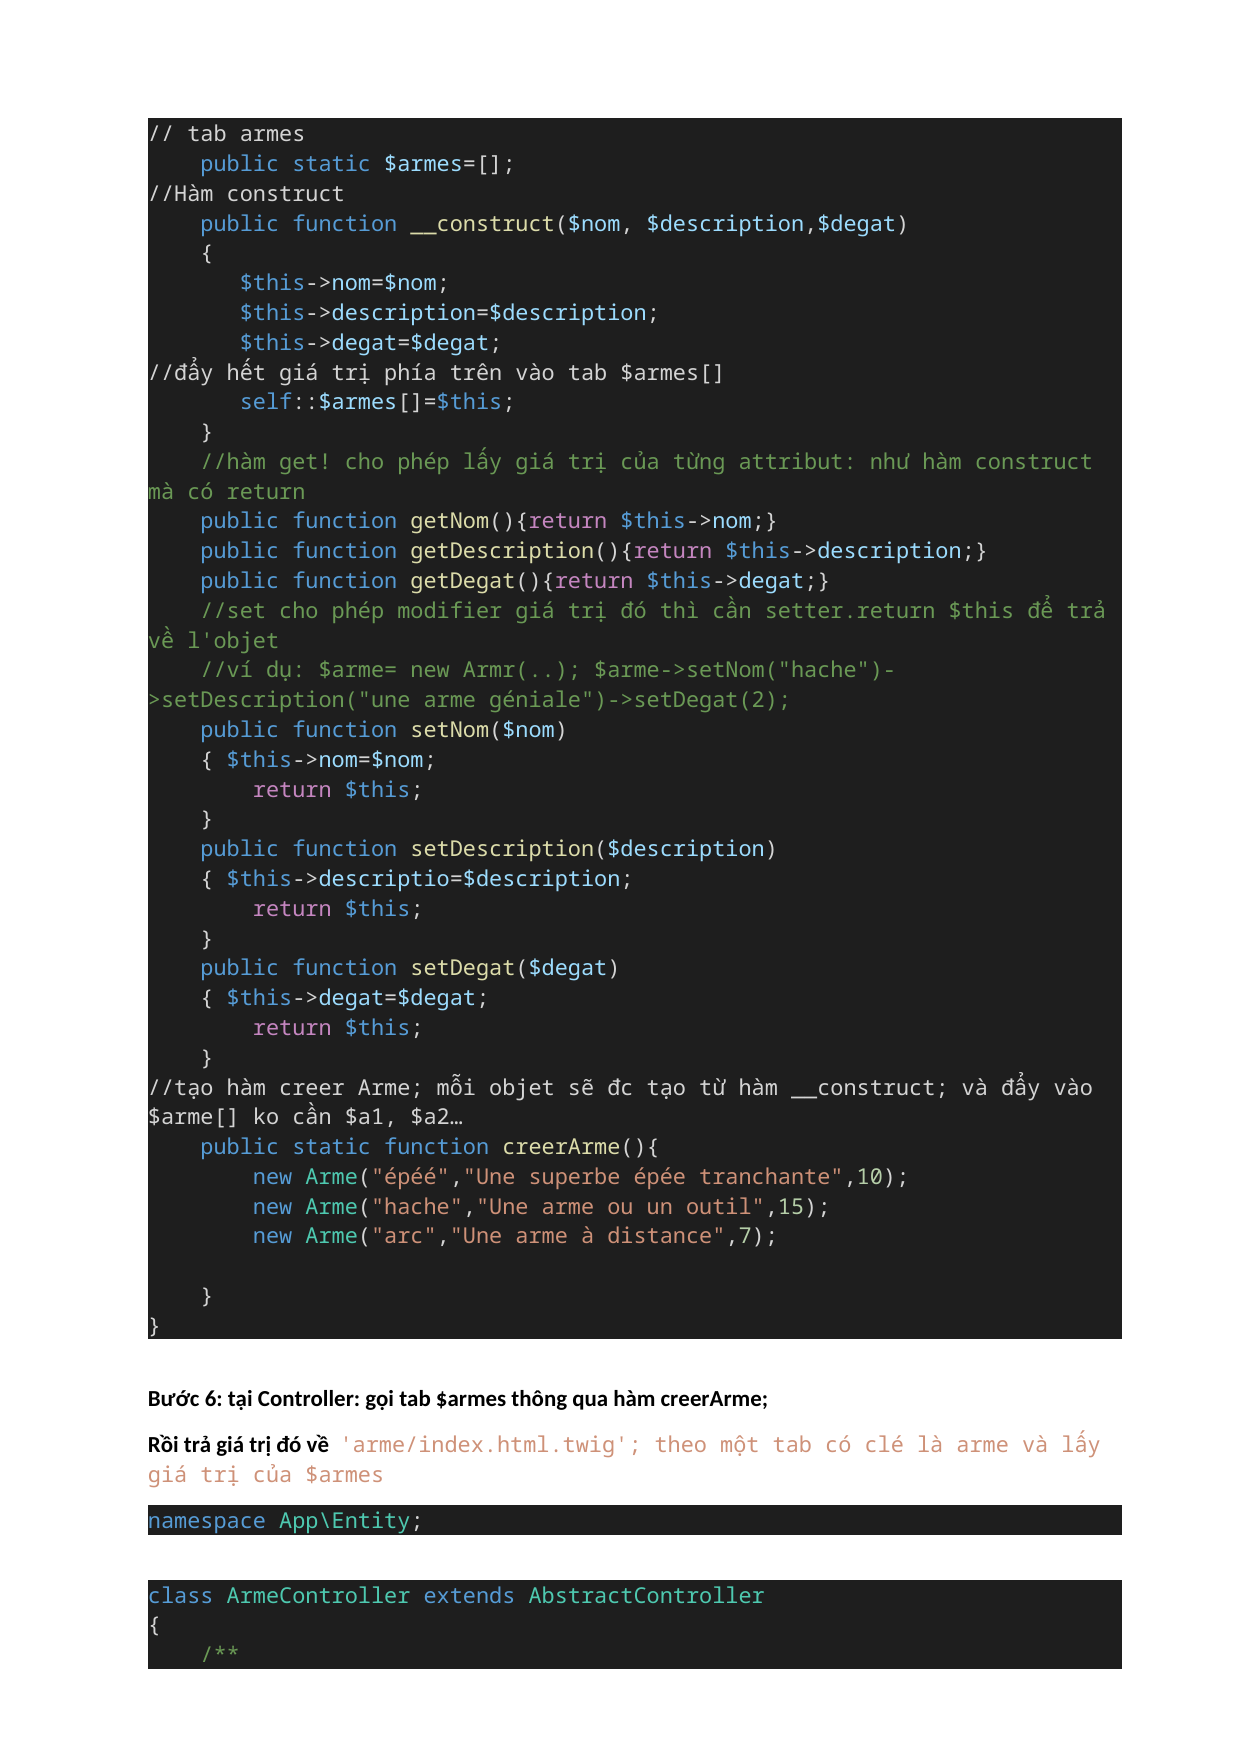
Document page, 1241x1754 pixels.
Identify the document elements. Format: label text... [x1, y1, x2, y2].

text } [148, 416, 1122, 446]
text /** [148, 1639, 1122, 1669]
text { [148, 1609, 1122, 1639]
text //ví dụ: $arme= new Armr(..); $arme->setNom("hache")->setDescription("une arme géniale")->setDegat(2); [148, 654, 1122, 714]
text return $this; [148, 893, 1122, 922]
text { $this->nom=$nom; [148, 744, 1122, 773]
text { [148, 237, 1122, 267]
text } [148, 922, 1122, 952]
text new Arme("hache","Une arme ou un outil",15); [148, 1191, 1122, 1220]
text return $this; [148, 1012, 1122, 1042]
text namespace App\Entity; [148, 1505, 1122, 1535]
text new Arme("épéé","Une superbe épée tranchante",10); [148, 1161, 1122, 1191]
text //đẩy hết giá trị phía trên vào tab $armes[] [148, 356, 1122, 386]
text //set cho phép modifier giá trị đó thì cần setter.return $this để trả về l'objet [148, 595, 1122, 654]
text new Arme("arc","Une arme à distance",7); [148, 1220, 1122, 1250]
text public static $armes=[]; [148, 148, 1122, 178]
text public function setDescription($description) [148, 833, 1122, 863]
text public function getDegat(){return $this->degat;} [148, 565, 1122, 595]
text public function setNom($nom) [148, 714, 1122, 744]
text // tab armes [148, 118, 1122, 148]
text public function setDegat($degat) [148, 952, 1122, 982]
text public static function creerArme(){ [148, 1131, 1122, 1161]
text } [148, 803, 1122, 833]
text Rồi trả giá trị đó về 'arme/index.html.twig'; theo một tab có clé là arme và lấy giá trị của $armes [148, 1429, 1122, 1488]
text //hàm get! cho phép lấy giá trị của từng attribut: như hàm construct mà có return [148, 446, 1122, 505]
text public function getNom(){return $this->nom;} [148, 505, 1122, 535]
text } [148, 1280, 1122, 1310]
text self::$armes[]=$this; [148, 386, 1122, 416]
text //tạo hàm creer Arme; mỗi objet sẽ đc tạo từ hàm __construct; và đẩy vào $arme[] ko cần $a1, $a2… [148, 1071, 1122, 1131]
text $this->degat=$degat; [148, 327, 1122, 356]
text return $this; [148, 773, 1122, 803]
text Bước 6: tại Controller: gọi tab $armes thông qua hàm creerArme; [148, 1384, 1122, 1412]
text //Hàm construct [148, 178, 1122, 207]
text { $this->descriptio=$description; [148, 863, 1122, 893]
text { $this->degat=$degat; [148, 982, 1122, 1012]
text public function __construct($nom, $description,$degat) [148, 207, 1122, 237]
text $this->description=$description; [148, 297, 1122, 327]
text } [148, 1310, 1122, 1339]
text class ArmeController extends AbstractController [148, 1580, 1122, 1609]
text } [148, 1042, 1122, 1071]
text public function getDescription(){return $this->description;} [148, 535, 1122, 565]
text $this->nom=$nom; [148, 267, 1122, 297]
